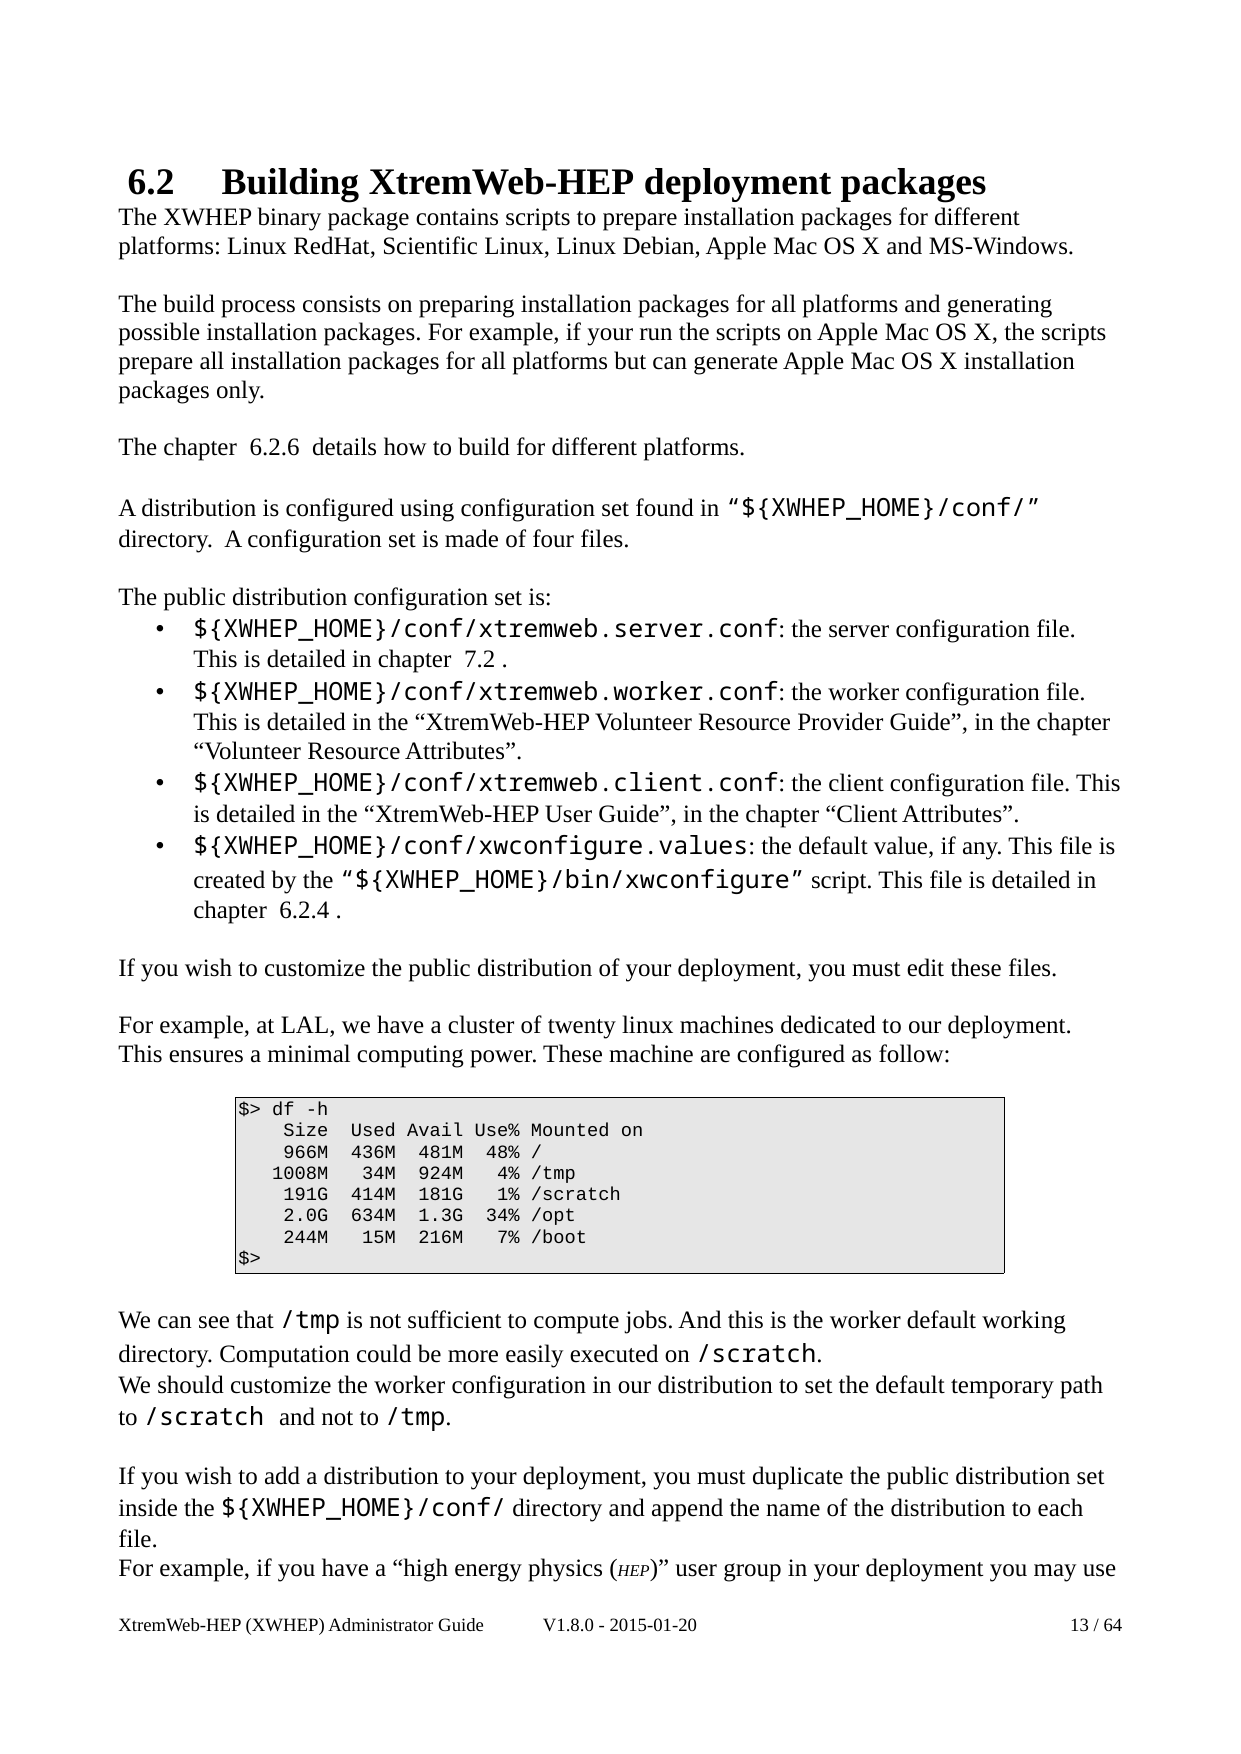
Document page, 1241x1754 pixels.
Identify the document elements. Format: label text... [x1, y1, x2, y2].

text The build process consists on preparing installation packages for all platforms and generating possible installation packages. For example, if your run the scripts on Apple Mac OS X, the scripts prepare all installation packages for all platforms but can generate Apple Mac OS X installation packages only. [118, 289, 1122, 404]
text For example, if you have a “high energy physics (hep)” user group in your deployment you may use [118, 1553, 1122, 1582]
text If you wish to add a distribution to your deployment, you must duplicate the public distribution set inside the ${XWHEP_HOME}/conf/ directory and append the name of the distribution to each file. [118, 1461, 1121, 1553]
text We can see that /tmp is not sufficient to compute jobs. And this is the worker default working directory. Computation could be more easily executed on /scratch. [118, 1302, 1121, 1370]
list ${XWHEP_HOME}/conf/xtremweb.worker.conf: the worker configuration file. This is detailed in the “XtremWeb-HEP Volunteer Resource Provider Guide”, in the chapter “Volunteer Resource Attributes”. [156, 673, 1122, 765]
text $> [236, 1246, 1004, 1273]
text $> df -h [236, 1098, 1004, 1118]
list ${XWHEP_HOME}/conf/xtremweb.client.conf: the client configuration file. This is detailed in the “XtremWeb-HEP User Guide”, in the chapter “Client Attributes”. [156, 765, 1122, 827]
subtitle Building XtremWeb-HEP deployment packages [118, 159, 1122, 202]
text We should customize the worker configuration in our distribution to set the default temporary path to /scratch and not to /tmp. [118, 1370, 1121, 1433]
text 966M 436M 481M 48% / [236, 1139, 1004, 1161]
list ${XWHEP_HOME}/conf/xtremweb.server.conf: the server configuration file. This is detailed in chapter 7.2. [156, 610, 1122, 673]
text A distribution is configured using configuration set found in “${XWHEP_HOME}/conf/” directory. A configuration set is made of four files. [118, 490, 1122, 553]
text For example, at LAL, we have a cluster of twenty linux machines dedicated to our deployment. This ensures a minimal computing power. These machine are configured as follow: [118, 1011, 1122, 1068]
text If you wish to customize the public distribution of your deployment, you must edit these files. [118, 953, 1122, 982]
text The public distribution configuration set is: [118, 582, 1122, 610]
text 1008M 34M 924M 4% /tmp [236, 1161, 1004, 1182]
text The XWHEP binary package contains scripts to prepare installation packages for different platforms: Linux RedHat, Scientific Linux, Linux Debian, Apple Mac OS X and MS-Windows. [118, 202, 1122, 260]
text 2.0G 634M 1.3G 34% /opt [236, 1203, 1004, 1224]
text 191G 414M 181G 1% /scratch [236, 1182, 1004, 1203]
text The chapter 6.2.6 details how to build for different platforms. [118, 432, 1122, 461]
text Size Used Avail Use% Mounted on [236, 1118, 1004, 1139]
text 244M 15M 216M 7% /boot [236, 1224, 1004, 1246]
list ${XWHEP_HOME}/conf/xwconfigure.values: the default value, if any. This file is created by the “${XWHEP_HOME}/bin/xwconfigure” script. This file is detailed in chapter 6.2.4. [156, 827, 1122, 924]
